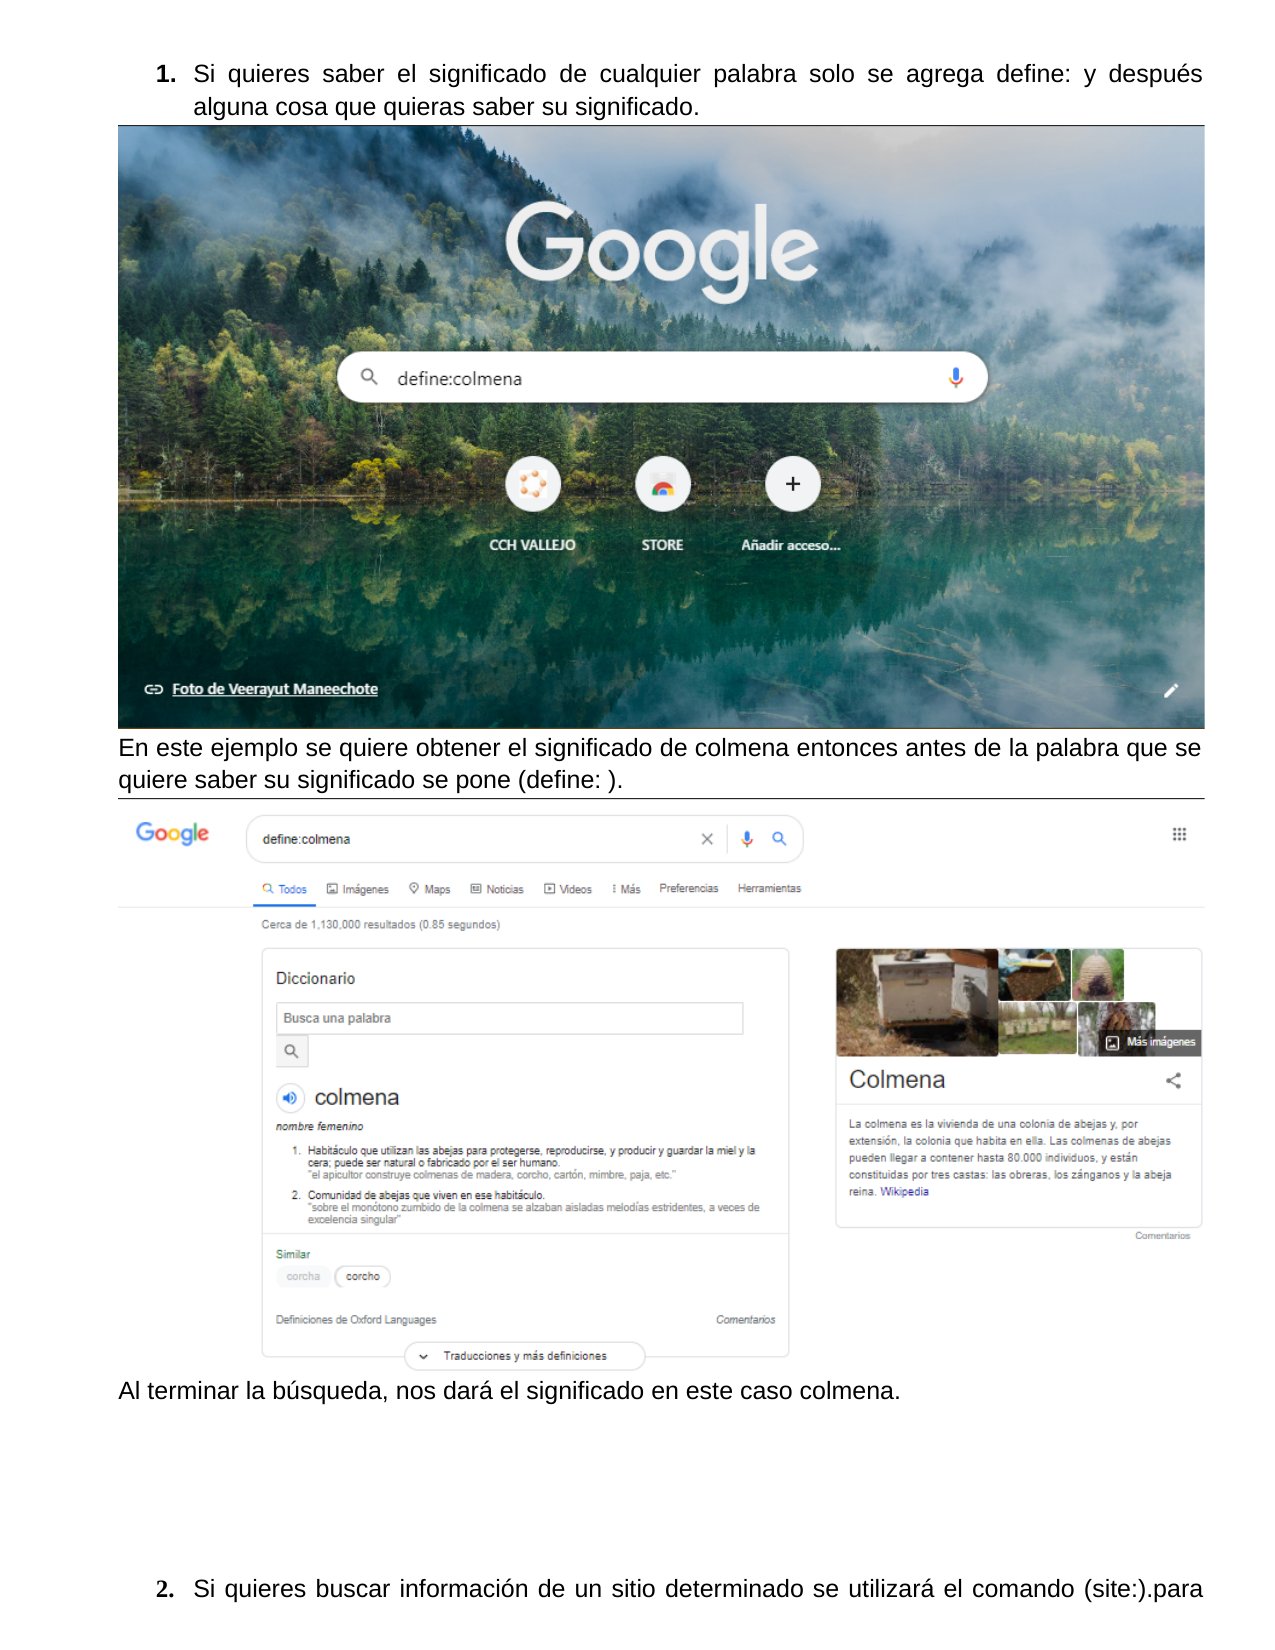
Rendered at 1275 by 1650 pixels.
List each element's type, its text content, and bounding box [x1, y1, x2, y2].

text Al terminar la búsqueda, nos dará el significado en este caso colmena. [118, 1376, 1205, 1405]
text En este ejemplo se quiere obtener el significado de colmena entonces antes de la palabra que se quiere saber su significado se pone (define: ). [118, 732, 1205, 794]
list Si quieres saber el significado de cualquier palabra solo se agrega define: y después alguna cosa que quieras saber su significado. [156, 59, 1205, 121]
list Si quieres buscar información de un sitio determinado se utilizará el comando (site:).para [156, 1574, 1205, 1603]
